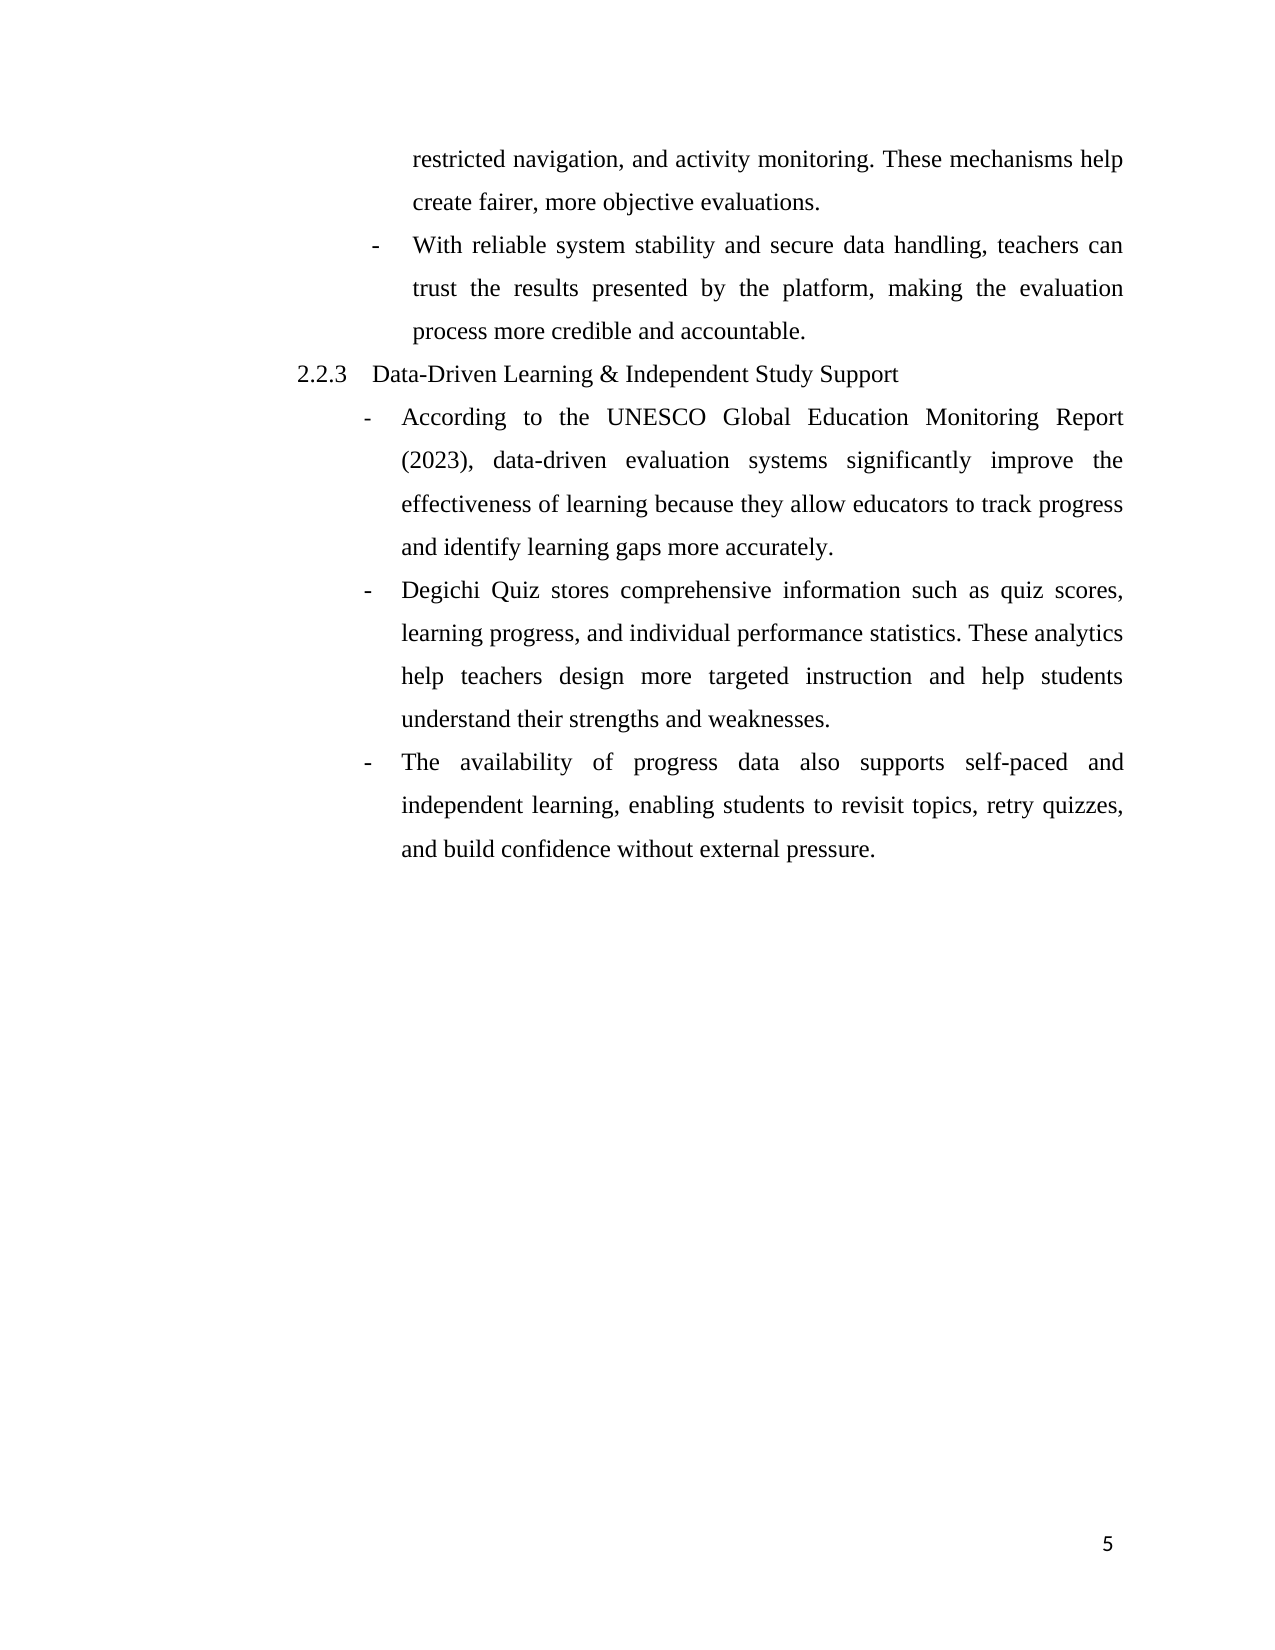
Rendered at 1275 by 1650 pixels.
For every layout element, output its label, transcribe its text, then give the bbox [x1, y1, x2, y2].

list According to the UNESCO Global Education Monitoring Report (2023), data-driven evaluation systems significantly improve the effectiveness of learning because they allow educators to track progress and identify learning gaps more accurately. [363, 402, 1124, 561]
list Data-Driven Learning & Independent Study Support [297, 359, 1124, 388]
list Degichi Quiz stores comprehensive information such as quiz scores, learning progress, and individual performance statistics. These analytics help teachers design more targeted instruction and help students understand their strengths and weaknesses. [363, 575, 1124, 733]
list With reliable system stability and secure data handling, teachers can trust the results presented by the platform, making the evaluation process more credible and accountable. [371, 230, 1124, 345]
list The availability of progress data also supports self-paced and independent learning, enabling students to revisit topics, retry quizzes, and build confidence without external pressure. [363, 747, 1124, 862]
list restricted navigation, and activity monitoring. These mechanisms help create fairer, more objective evaluations. [375, 144, 1124, 216]
